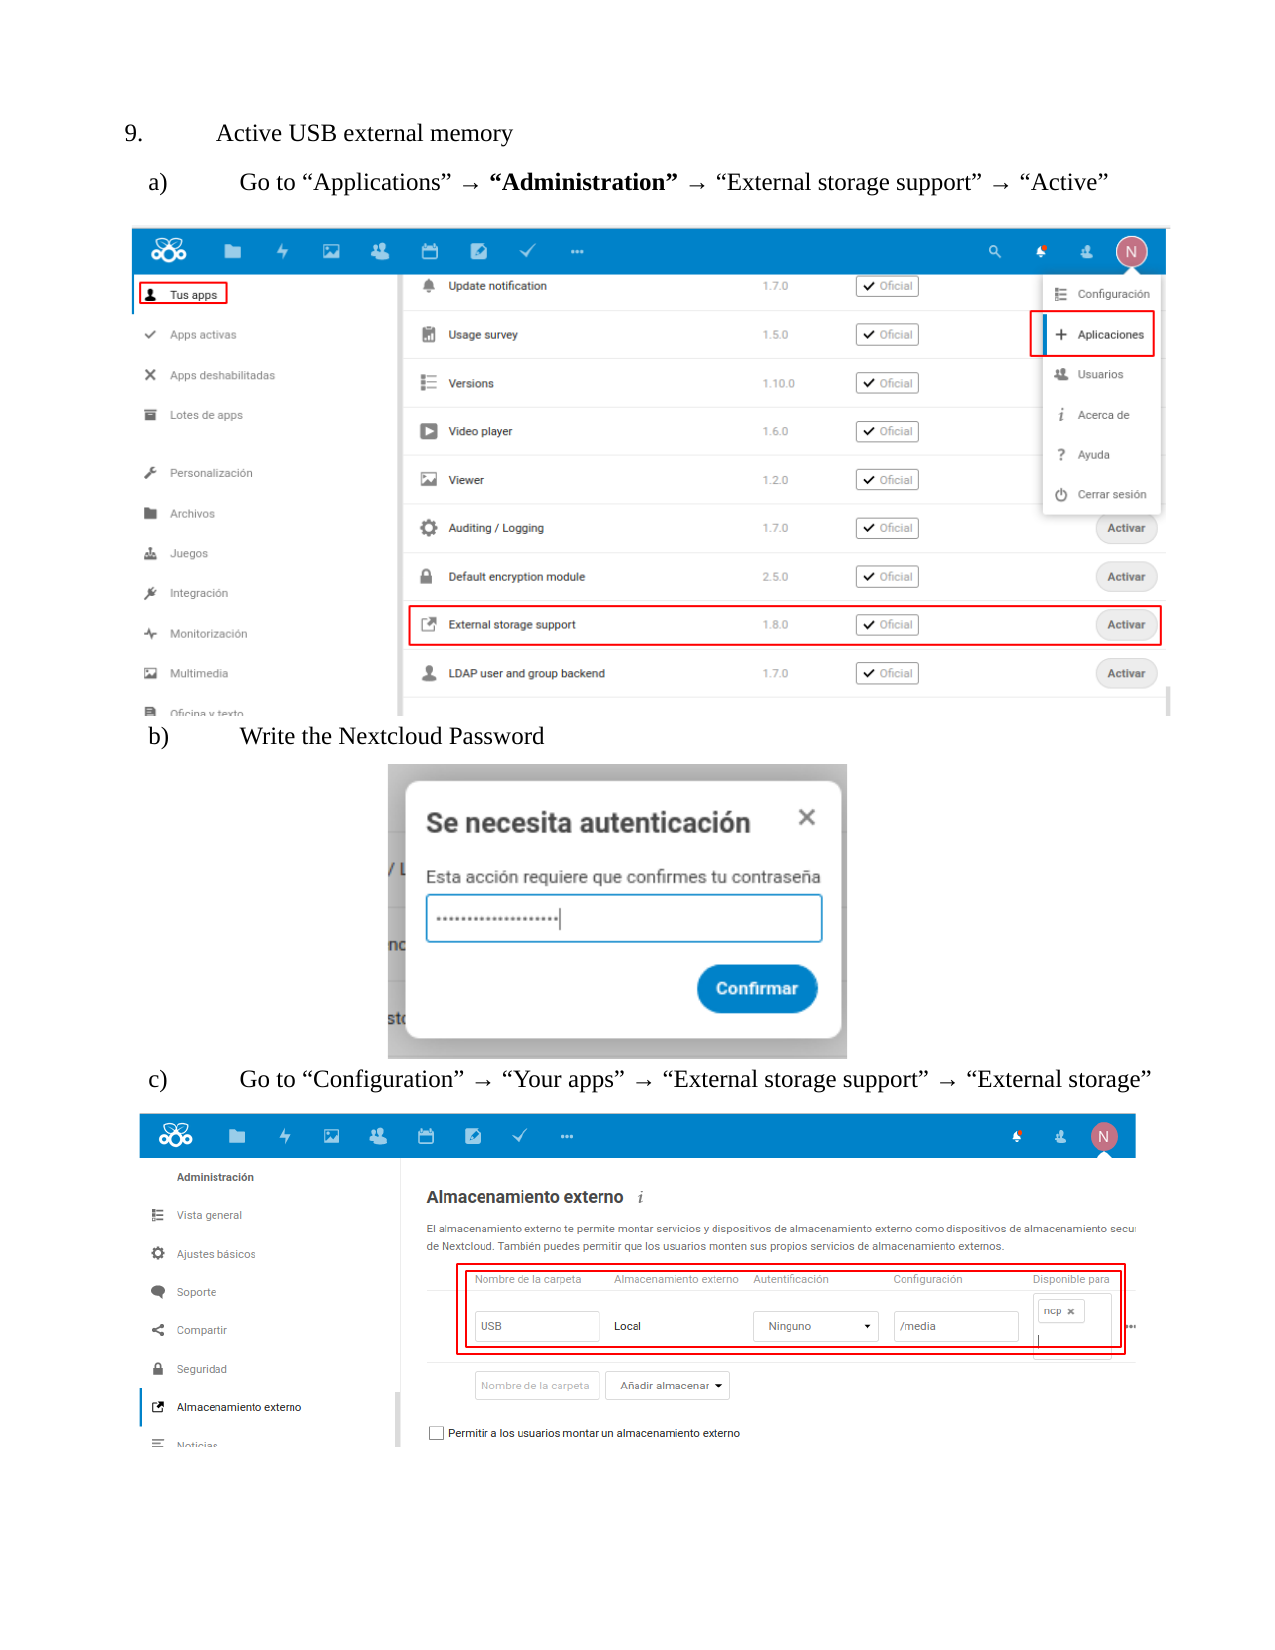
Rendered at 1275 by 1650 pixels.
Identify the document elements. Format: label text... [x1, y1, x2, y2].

picture [139, 1113, 1136, 1447]
list Write the Nextcloud Password [142, 716, 1157, 750]
picture [131, 225, 1171, 716]
list Go to “Applications” → “Administration” → “External storage support” → “Active” [142, 167, 1157, 196]
list Active USB external memory [118, 118, 1157, 147]
picture [387, 764, 848, 1059]
list [142, 216, 1157, 225]
list Go to “Configuration” → “Your apps” → “External storage support” → “External storage” [142, 770, 1157, 1093]
